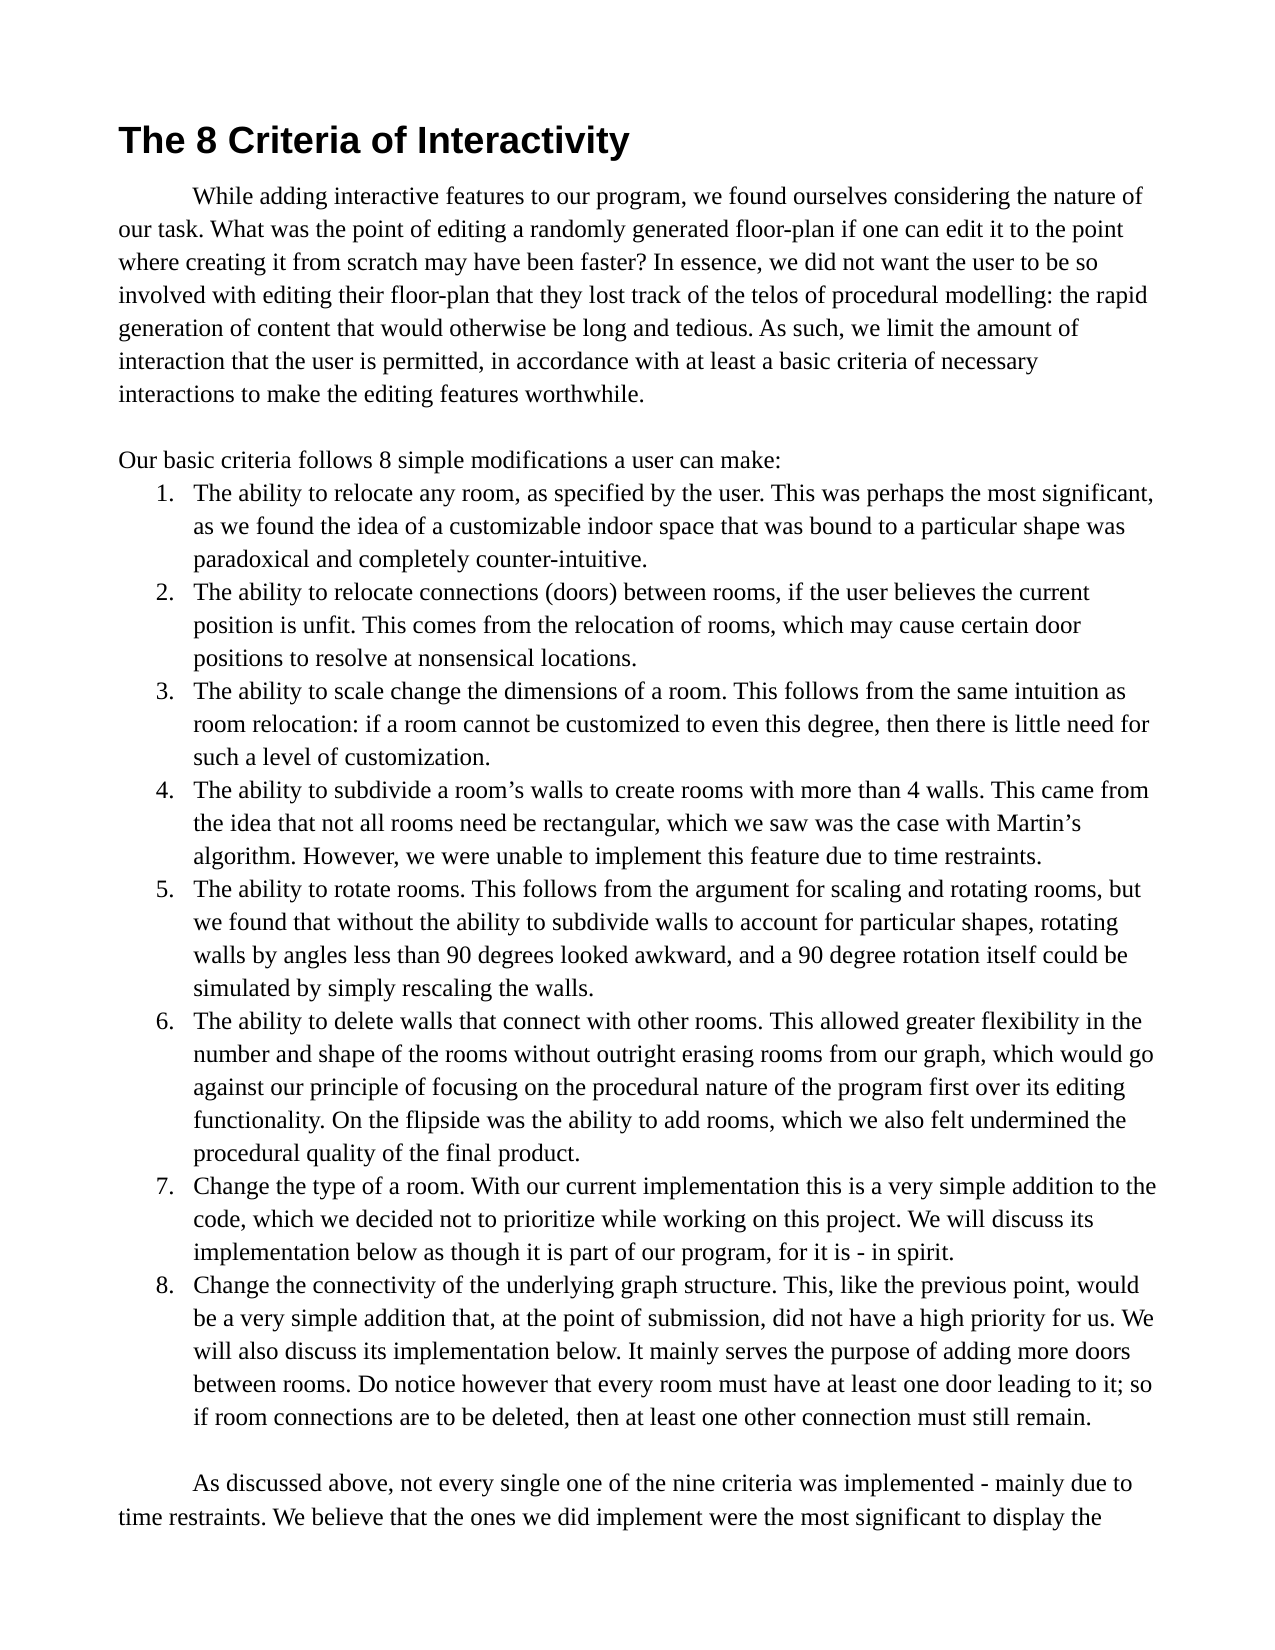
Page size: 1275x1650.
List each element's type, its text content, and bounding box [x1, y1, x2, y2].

list The ability to delete walls that connect with other rooms. This allowed greater flexibility in the number and shape of the rooms without outright erasing rooms from our graph, which would go against our principle of focusing on the procedural nature of the program first over its editing functionality. On the flipside was the ability to add rooms, which we also felt undermined the procedural quality of the final product. [156, 1006, 1157, 1167]
list The ability to scale change the dimensions of a room. This follows from the same intuition as room relocation: if a room cannot be customized to even this degree, then there is little need for such a level of customization. [156, 676, 1157, 771]
list Change the connectivity of the underlying graph structure. This, like the previous point, would be a very simple addition that, at the point of submission, did not have a high priority for us. We will also discuss its implementation below. It mainly serves the purpose of adding more doors between rooms. Do notice however that every room must have at least one door leading to it; so if room connections are to be deleted, then at least one other connection must still remain. [156, 1270, 1157, 1431]
list Change the type of a room. With our current implementation this is a very simple addition to the code, which we decided not to prioritize while working on this project. We will discuss its implementation below as though it is part of our program, for it is - in spirit. [156, 1171, 1157, 1266]
list The ability to rotate rooms. This follows from the argument for scaling and rotating rooms, but we found that without the ability to subdivide walls to account for particular shapes, rotating walls by angles less than 90 degrees looked awkward, and a 90 degree rotation itself could be simulated by simply rescaling the walls. [156, 874, 1157, 1002]
list The ability to relocate connections (doors) between rooms, if the user believes the current position is unfit. This comes from the relocation of rooms, which may cause certain door positions to resolve at nonsensical locations. [156, 577, 1157, 672]
text As discussed above, not every single one of the nine criteria was implemented - mainly due to time restraints. We believe that the ones we did implement were the most significant to display the [118, 1468, 1157, 1530]
list The ability to relocate any room, as specified by the user. This was perhaps the most significant, as we found the idea of a customizable indoor space that was bound to a particular shape was paradoxical and completely counter-intuitive. [156, 478, 1157, 573]
subtitle The 8 Criteria of Interactivity [118, 118, 1157, 162]
text While adding interactive features to our program, we found ourselves considering the nature of our task. What was the point of editing a randomly generated floor-plan if one can edit it to the point where creating it from scratch may have been faster? In essence, we did not want the user to be so involved with editing their floor-plan that they lost track of the telos of procedural modelling: the rapid generation of content that would otherwise be long and tedious. As such, we limit the amount of interaction that the user is permitted, in accordance with at least a basic criteria of necessary interactions to make the editing features worthwhile. [118, 181, 1157, 408]
list The ability to subdivide a room’s walls to create rooms with more than 4 walls. This came from the idea that not all rooms need be rectangular, which we saw was the case with Martin’s algorithm. However, we were unable to implement this feature due to time restraints. [156, 775, 1157, 870]
text Our basic criteria follows 8 simple modifications a user can make: [118, 445, 1157, 474]
